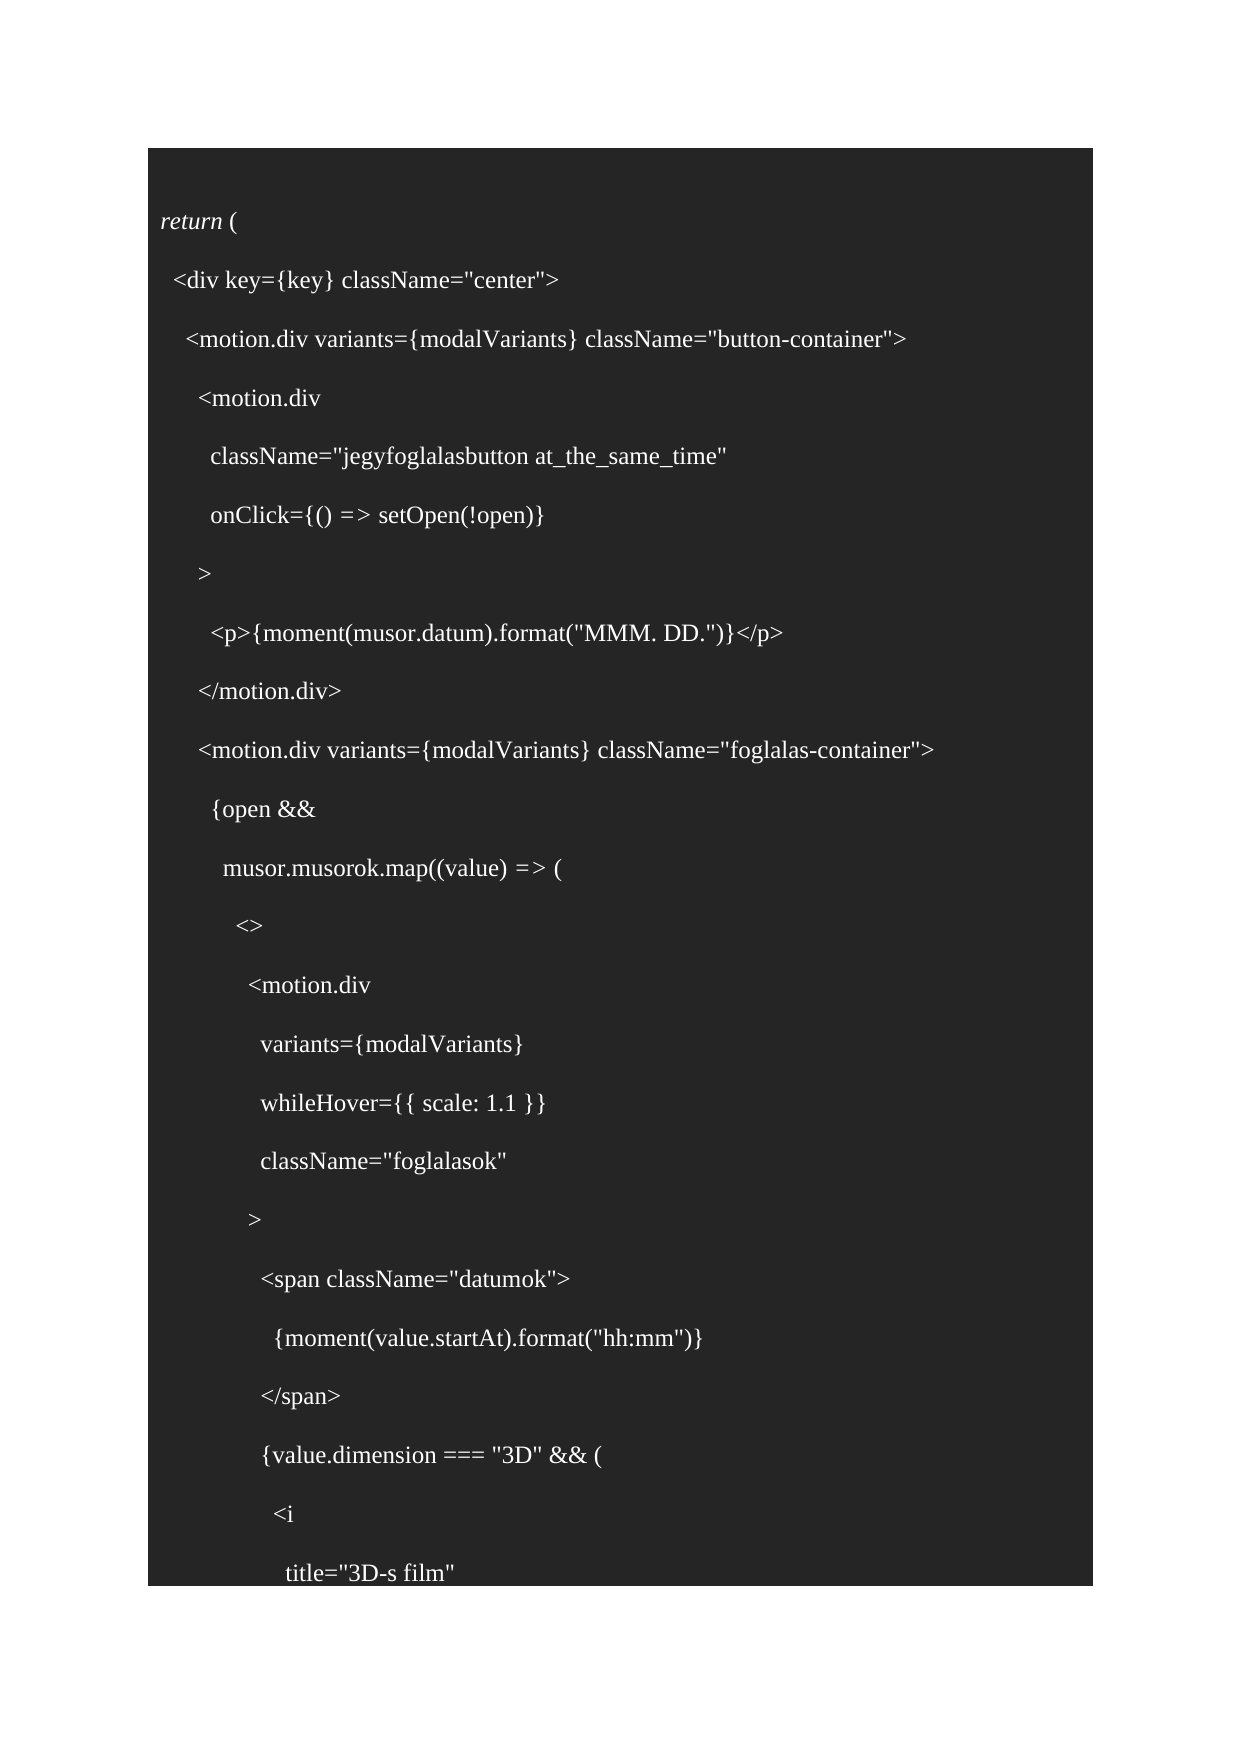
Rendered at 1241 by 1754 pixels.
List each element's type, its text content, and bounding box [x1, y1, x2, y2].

text </span> [148, 1381, 1093, 1410]
text <motion.div variants={modalVariants} className="foglalas-container"> [148, 735, 1093, 764]
text <span className="datumok"> [148, 1264, 1093, 1293]
text <div key={key} className="center"> [148, 265, 1093, 294]
text onClick={() => setOpen(!open)} [148, 500, 1093, 529]
text {value.dimension === "3D" && ( [148, 1440, 1093, 1469]
text {open && [148, 794, 1093, 823]
text return ( [148, 206, 1093, 235]
text className="jegyfoglalasbutton at_the_same_time" [148, 441, 1093, 470]
text whileHover={{ scale: 1.1 }} [148, 1088, 1093, 1116]
text {moment(value.startAt).format("hh:mm")} [148, 1323, 1093, 1351]
text > [148, 1205, 1093, 1234]
text title="3D-s film" [148, 1558, 1093, 1586]
text <motion.div [148, 383, 1093, 411]
text musor.musorok.map((value) => ( [148, 853, 1093, 881]
text <i [148, 1499, 1093, 1528]
text className="foglalasok" [148, 1146, 1093, 1175]
text <> [148, 911, 1093, 940]
text > [148, 559, 1093, 588]
text </motion.div> [148, 676, 1093, 705]
text <motion.div [148, 970, 1093, 999]
text variants={modalVariants} [148, 1029, 1093, 1058]
text <p>{moment(musor.datum).format("MMM. DD.")}</p> [148, 618, 1093, 646]
text <motion.div variants={modalVariants} className="button-container"> [148, 324, 1093, 353]
